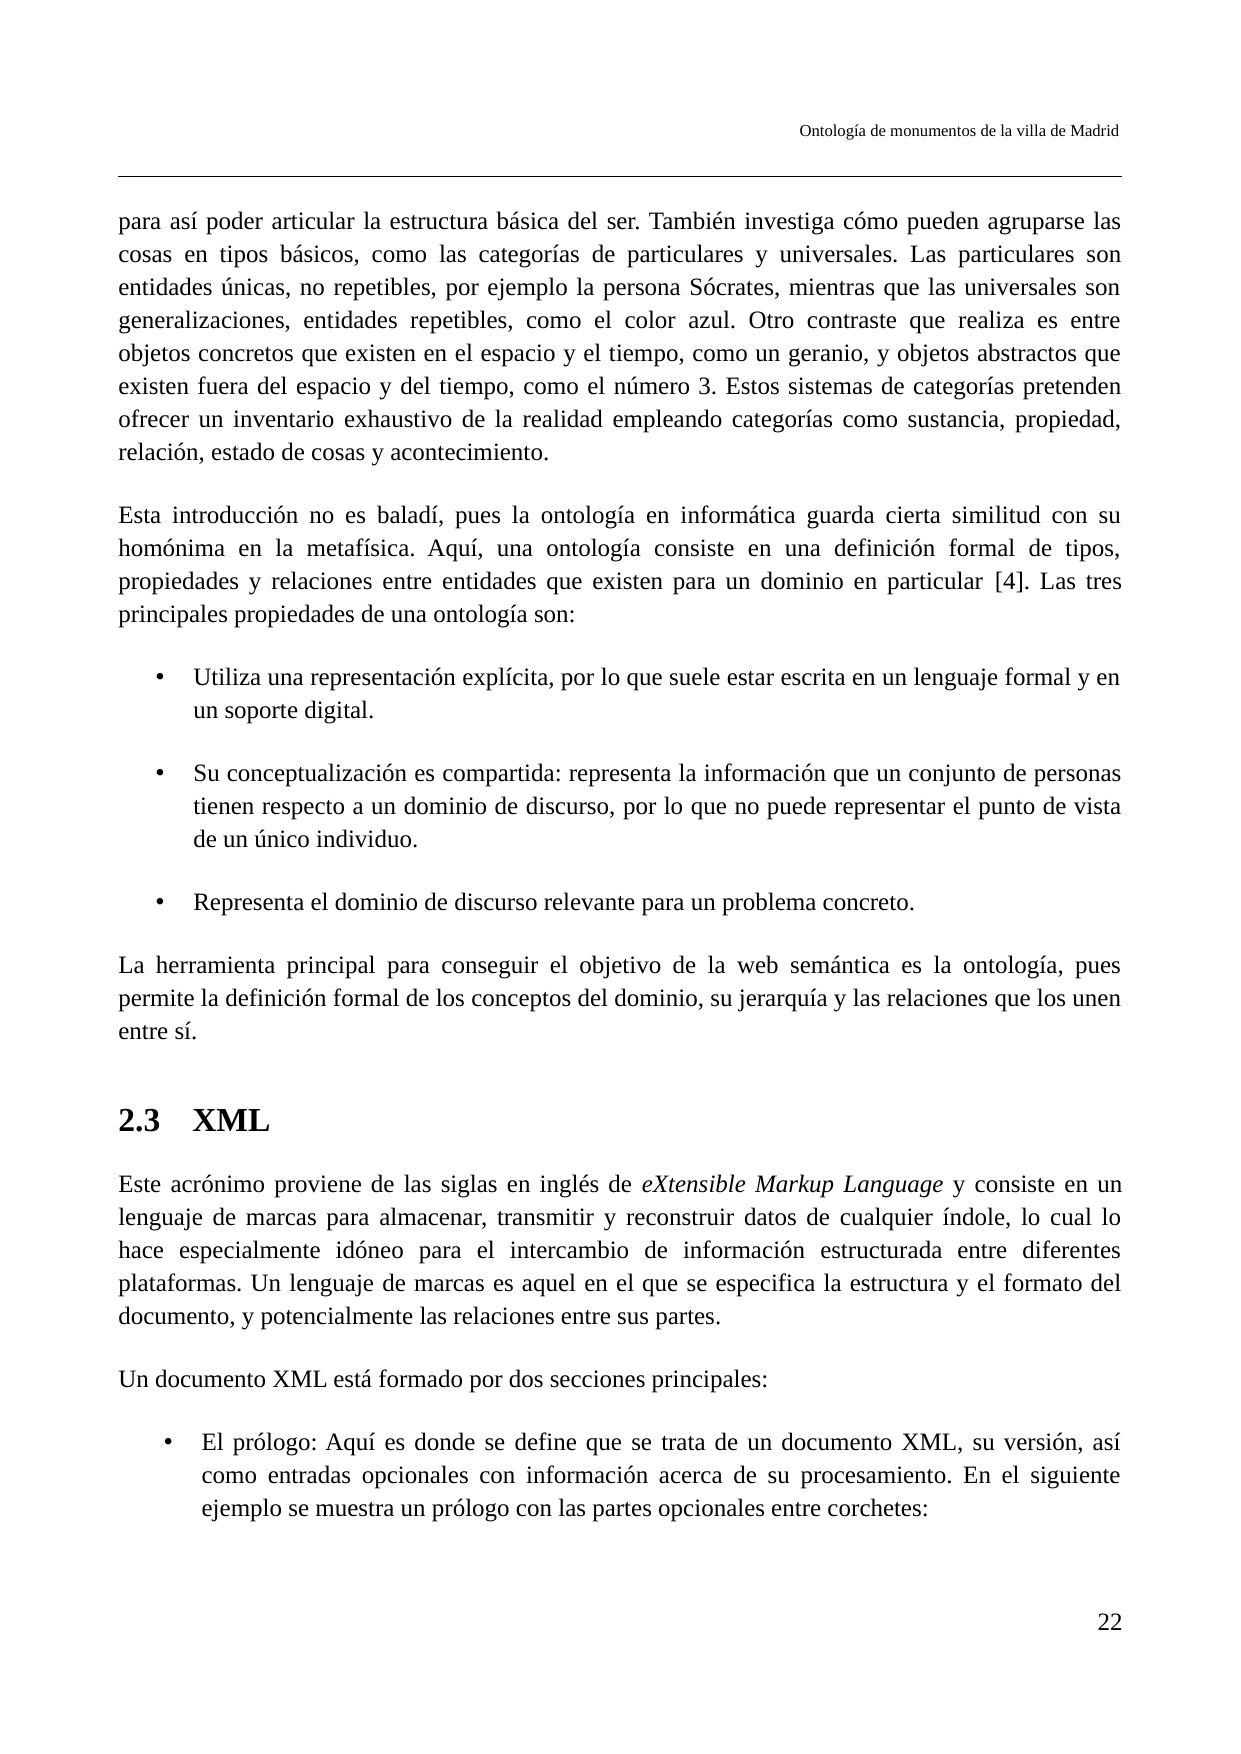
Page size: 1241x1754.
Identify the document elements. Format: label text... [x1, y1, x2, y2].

text La herramienta principal para conseguir el objetivo de la web semántica es la ontología, pues permite la definición formal de los conceptos del dominio, su jerarquía y las relaciones que los unen entre sí. [118, 950, 1122, 1045]
list Utiliza una representación explícita, por lo que suele estar escrita en un lenguaje formal y en un soporte digital. [156, 662, 1122, 724]
subtitle XML [118, 1100, 1122, 1139]
list Representa el dominio de discurso relevante para un problema concreto. [156, 887, 1122, 916]
list El prólogo: Aquí es donde se define que se trata de un documento XML, su versión, así como entradas opcionales con información acerca de su procesamiento. En el siguiente ejemplo se muestra un prólogo con las partes opcionales entre corchetes: [164, 1427, 1122, 1522]
text Esta introducción no es baladí, pues la ontología en informática guarda cierta similitud con su homónima en la metafísica. Aquí, una ontología consiste en una definición formal de tipos, propiedades y relaciones entre entidades que existen para un dominio en particular [4]. Las tres principales propiedades de una ontología son: [118, 500, 1122, 628]
text Un documento XML está formado por dos secciones principales: [118, 1364, 1122, 1393]
list Su conceptualización es compartida: representa la información que un conjunto de personas tienen respecto a un dominio de discurso, por lo que no puede representar el punto de vista de un único individuo. [156, 758, 1122, 853]
text para así poder articular la estructura básica del ser. También investiga cómo pueden agruparse las cosas en tipos básicos, como las categorías de particulares y universales. Las particulares son entidades únicas, no repetibles, por ejemplo la persona Sócrates, mientras que las universales son generalizaciones, entidades repetibles, como el color azul. Otro contraste que realiza es entre objetos concretos que existen en el espacio y el tiempo, como un geranio, y objetos abstractos que existen fuera del espacio y del tiempo, como el número 3. Estos sistemas de categorías pretenden ofrecer un inventario exhaustivo de la realidad empleando categorías como sustancia, propiedad, relación, estado de cosas y acontecimiento. [118, 206, 1122, 466]
text Este acrónimo proviene de las siglas en inglés de eXtensible Markup Language y consiste en un lenguaje de marcas para almacenar, transmitir y reconstruir datos de cualquier índole, lo cual lo hace especialmente idóneo para el intercambio de información estructurada entre diferentes plataformas. Un lenguaje de marcas es aquel en el que se especifica la estructura y el formato del documento, y potencialmente las relaciones entre sus partes. [118, 1169, 1122, 1330]
